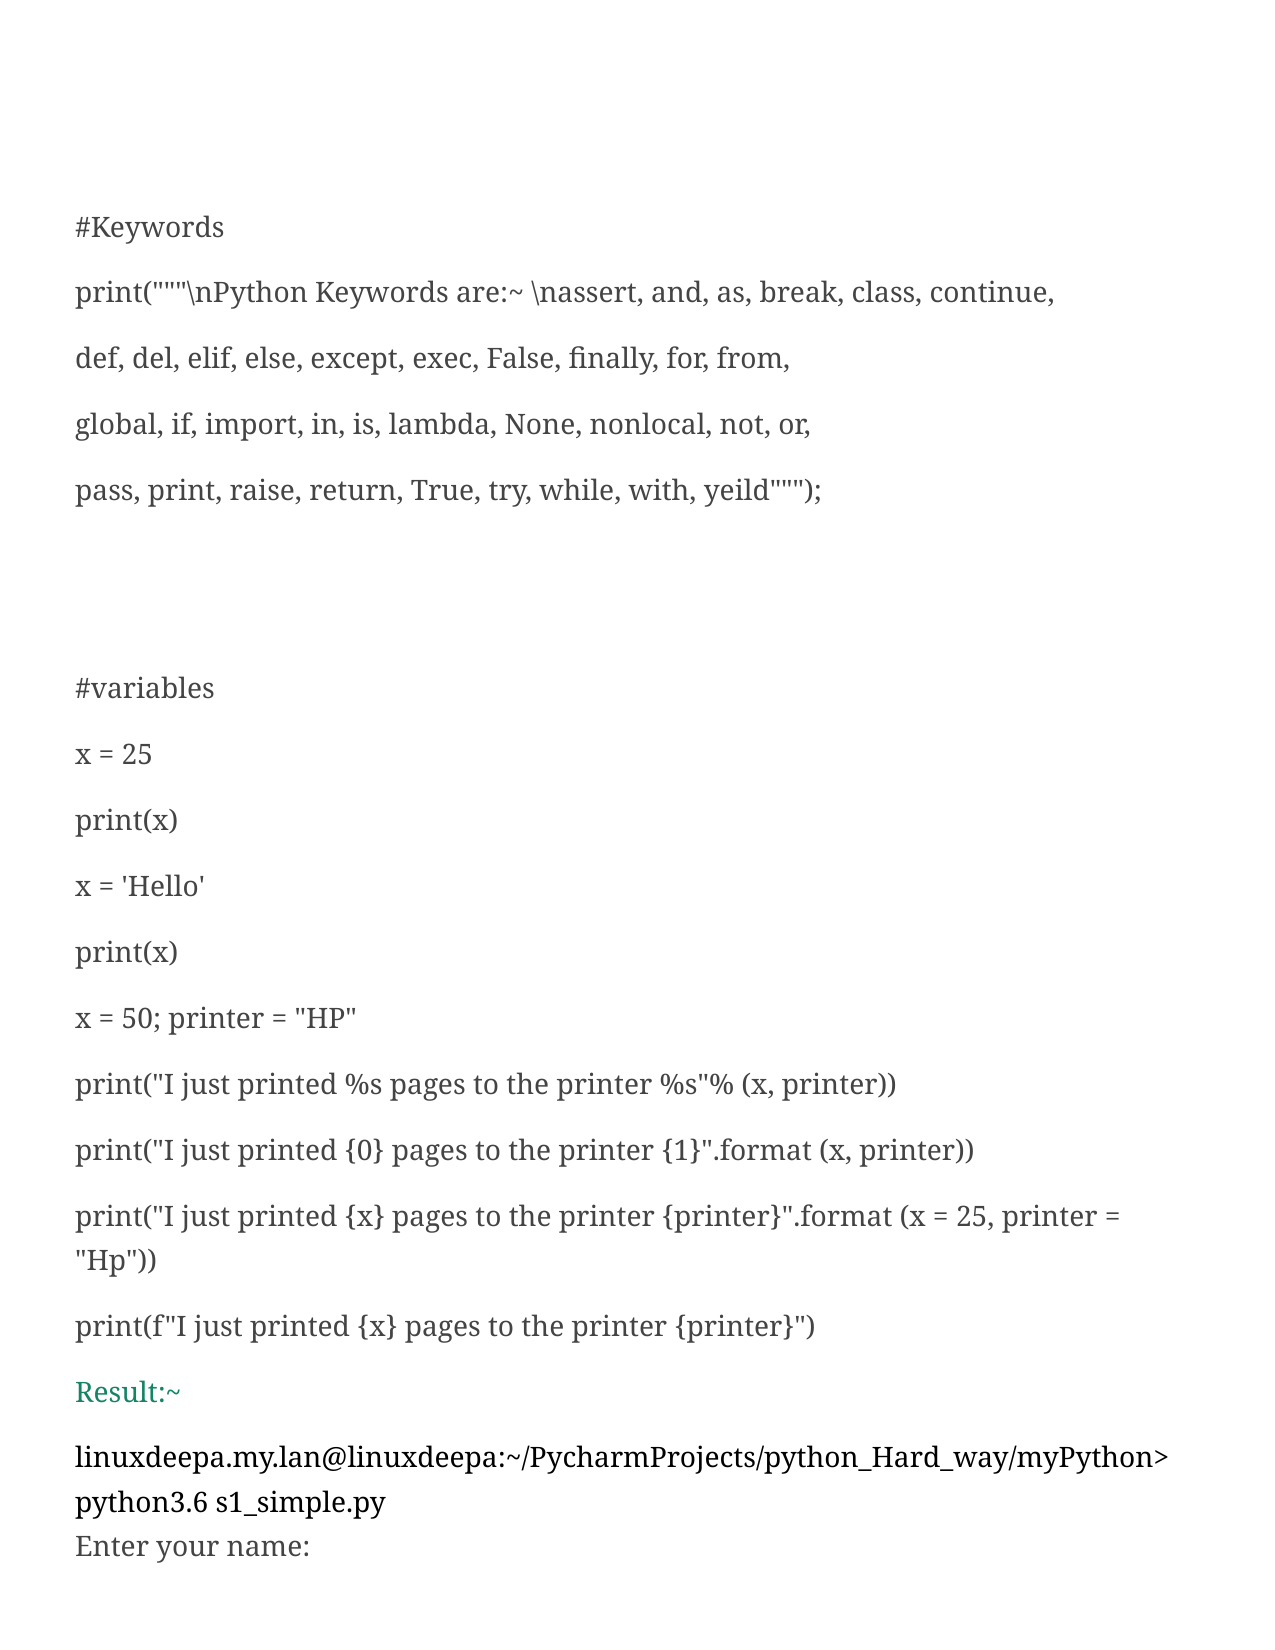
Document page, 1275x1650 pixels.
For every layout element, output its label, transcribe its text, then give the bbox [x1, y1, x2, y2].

text x = 50; printer = "HP" [75, 998, 1200, 1036]
text print("I just printed %s pages to the printer %s"% (x, printer)) [75, 1064, 1200, 1102]
text Result:~ [75, 1372, 1200, 1410]
text linuxdeepa.my.lan@linuxdeepa:~/PycharmProjects/python_Hard_way/myPython> python3.6 s1_simple.py Enter your name: [75, 1438, 1200, 1564]
text print("I just printed {x} pages to the printer {printer}".format (x = 25, printer = "Hp")) [75, 1196, 1200, 1278]
text x = 25 [75, 734, 1200, 773]
text print(f"I just printed {x} pages to the printer {printer}") [75, 1306, 1200, 1344]
text #Keywords [75, 207, 1200, 245]
text global, if, import, in, is, lambda, None, nonlocal, not, or, [75, 405, 1200, 443]
text #variables [75, 668, 1200, 707]
text print(x) [75, 800, 1200, 839]
text print("I just printed {0} pages to the printer {1}".format (x, printer)) [75, 1130, 1200, 1168]
text x = 'Hello' [75, 866, 1200, 904]
text print(x) [75, 932, 1200, 971]
text print("""\nPython Keywords are:~ \nassert, and, as, break, class, continue, [75, 273, 1200, 311]
text def, del, elif, else, except, exec, False, finally, for, from, [75, 339, 1200, 377]
text pass, print, raise, return, True, try, while, with, yeild"""); [75, 471, 1200, 509]
